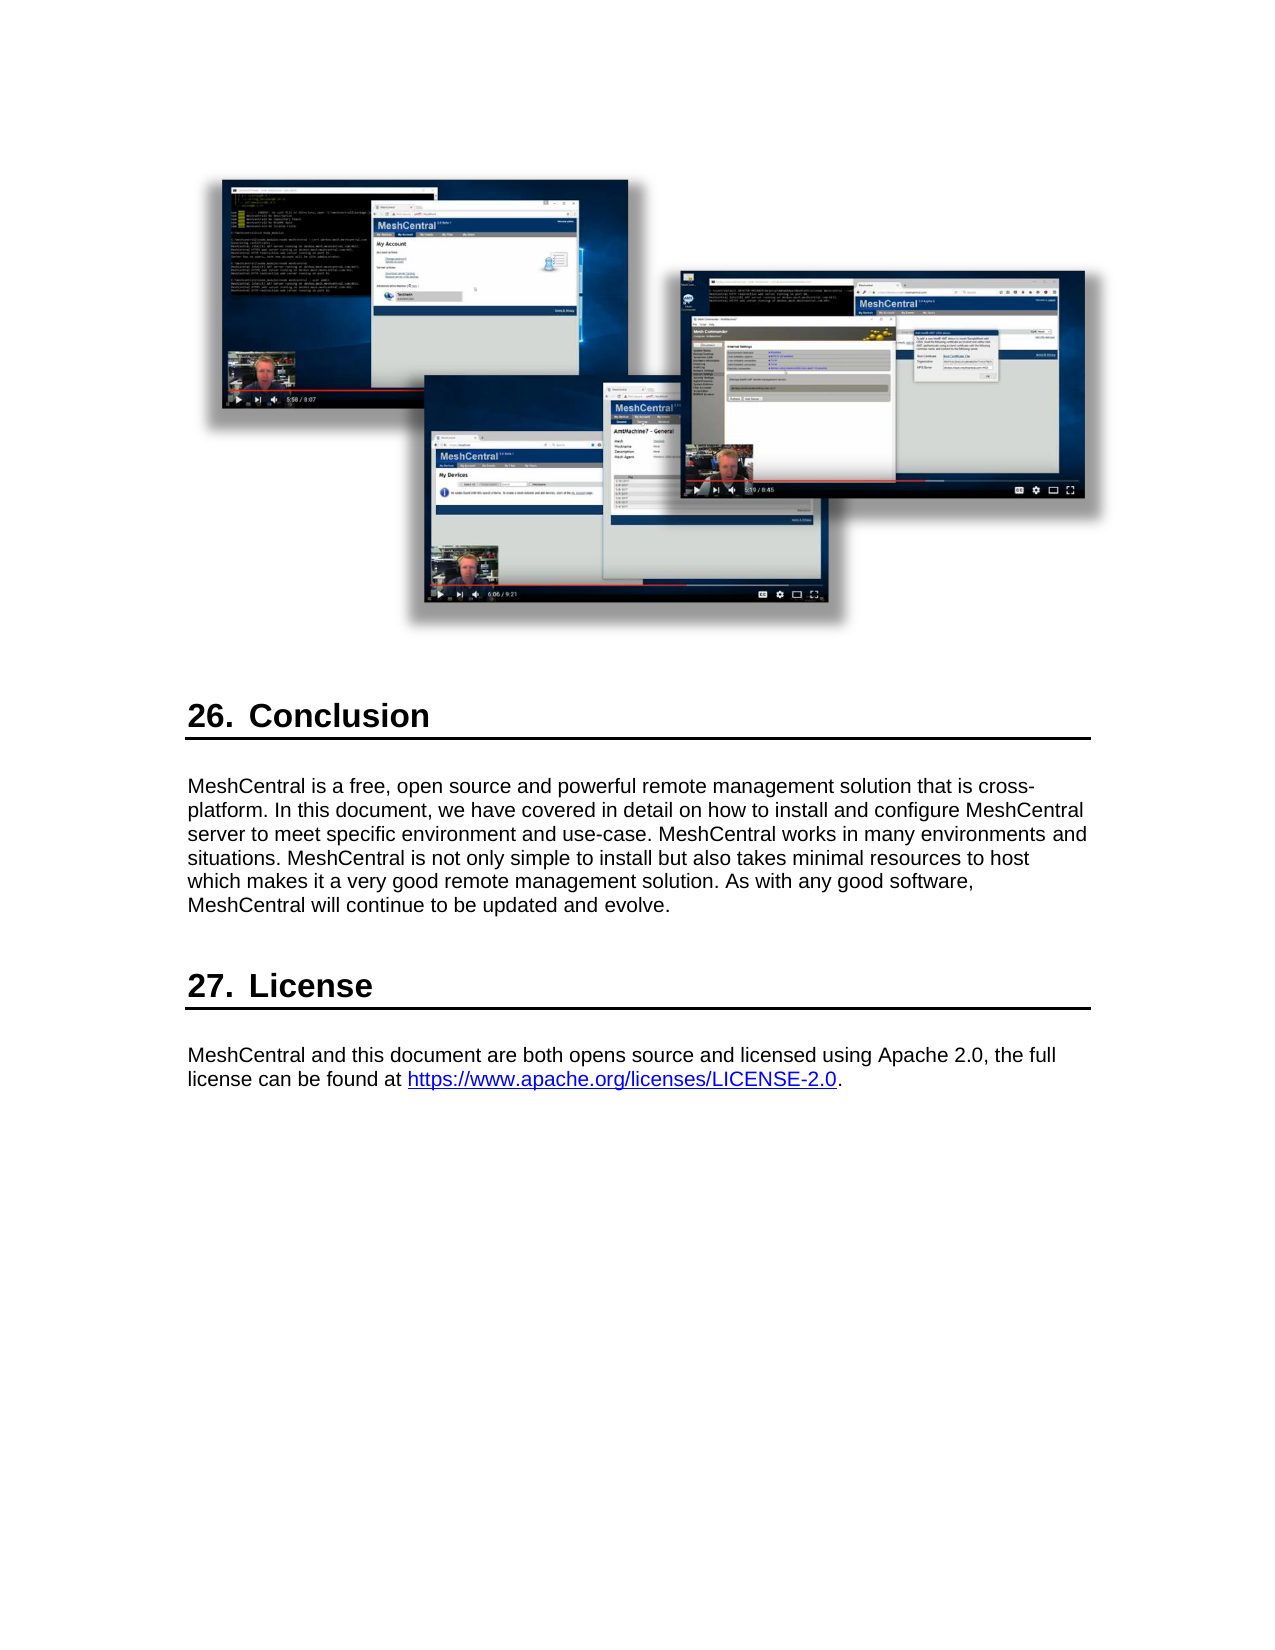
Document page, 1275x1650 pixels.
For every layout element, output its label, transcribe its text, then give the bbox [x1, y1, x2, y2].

subtitle License [187, 966, 1179, 1004]
picture [187, 166, 1119, 643]
text MeshCentral and this document are both opens source and licensed using Apache 2.0, the full license can be found at https://www.apache.org/licenses/LICENSE-2.0. [187, 1043, 1083, 1091]
text MeshCentral is a free, open source and powerful remote management solution that is cross- platform. In this document, we have covered in detail on how to install and configure MeshCentral server to meet specific environment and use-case. MeshCentral works in many environments and situations. MeshCentral is not only simple to install but also takes minimal resources to host which makes it a very good remote management solution. As with any good software, MeshCentral will continue to be updated and evolve. [187, 773, 1087, 917]
subtitle Conclusion [187, 697, 1179, 735]
